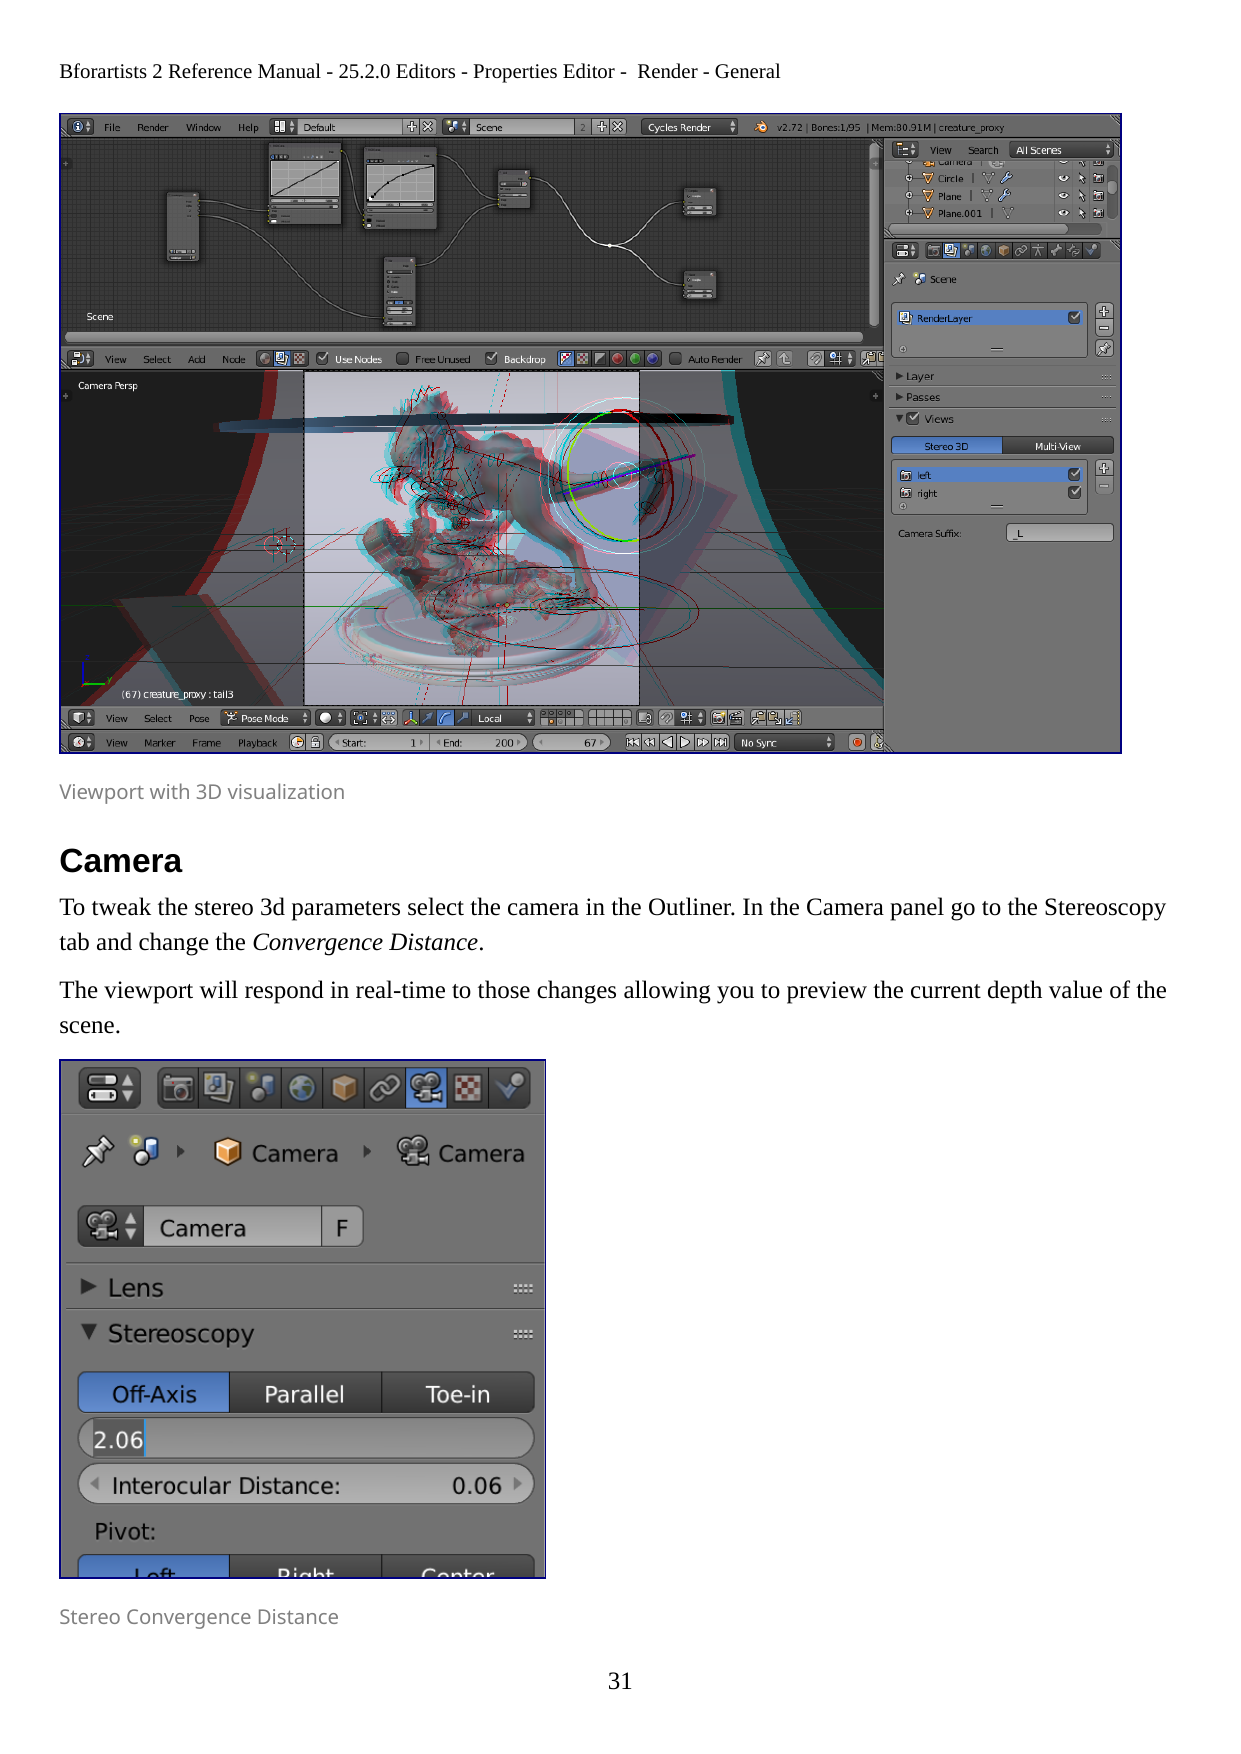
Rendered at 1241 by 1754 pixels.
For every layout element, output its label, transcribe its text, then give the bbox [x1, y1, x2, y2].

subtitle Camera [59, 841, 1181, 879]
text Viewport with 3D visualization [59, 774, 1181, 806]
picture [61, 114, 1120, 752]
text Stereo Convergence Distance [59, 1599, 1181, 1630]
text To tweak the stereo 3d parameters select the camera in the Outliner. In the Camera panel go to the Stereoscopy tab and change the Convergence Distance. [59, 892, 1181, 955]
text The viewport will respond in real-time to those changes allowing you to preview the current depth value of the scene. [59, 976, 1181, 1039]
picture [61, 1061, 545, 1577]
